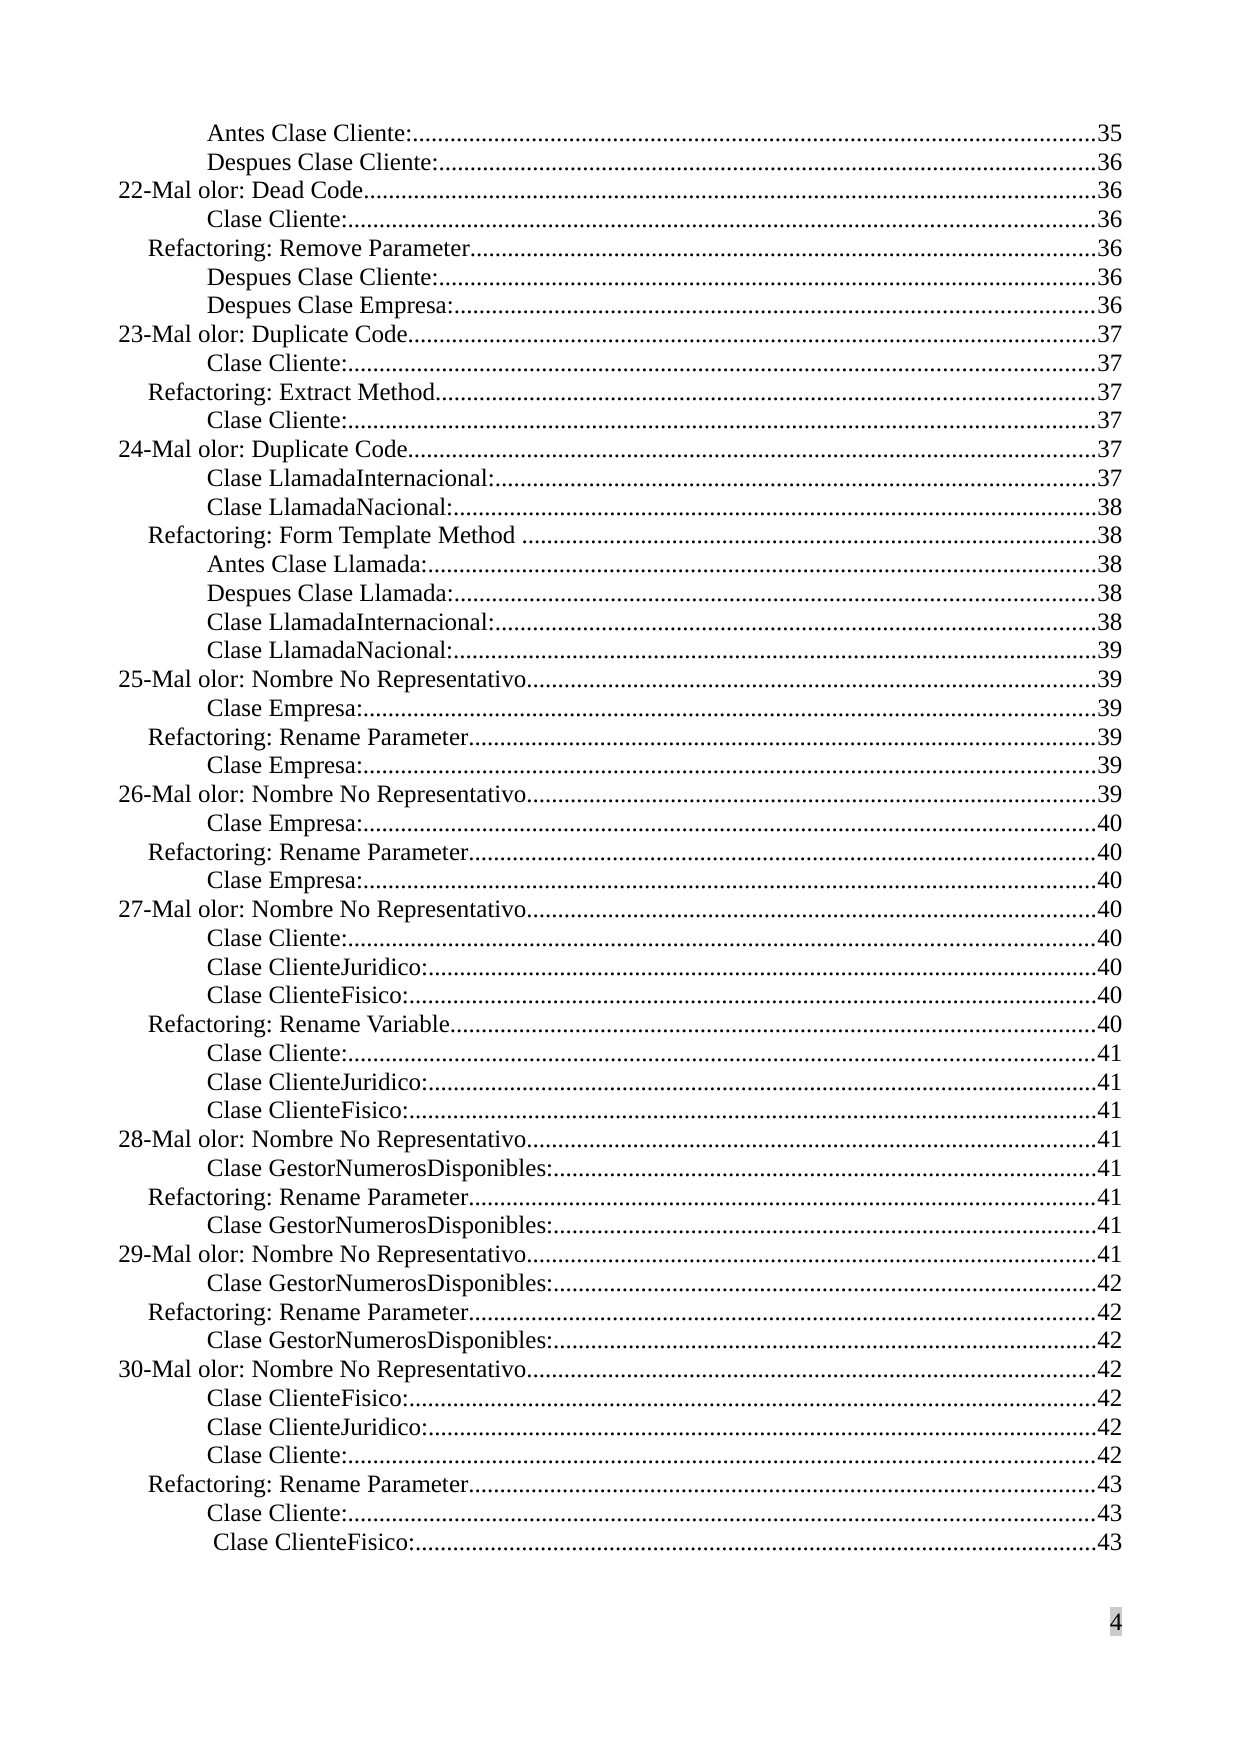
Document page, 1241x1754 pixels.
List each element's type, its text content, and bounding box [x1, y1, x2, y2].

text Clase LlamadaInternacional: 38 [207, 607, 1122, 636]
text Clase ClienteFisico: 43 [207, 1527, 1122, 1556]
text Clase GestorNumerosDisponibles: 42 [207, 1268, 1122, 1297]
text Clase LlamadaNacional: 39 [207, 636, 1122, 664]
text Despues Clase Llamada: 38 [207, 578, 1122, 607]
text Clase ClienteJuridico: 42 [207, 1412, 1122, 1441]
text Refactoring: Remove Parameter 36 [148, 233, 1122, 262]
text 30-Mal olor: Nombre No Representativo 42 [118, 1354, 1122, 1383]
text Clase Cliente: 42 [207, 1441, 1122, 1469]
text Antes Clase Cliente: 35 [207, 118, 1122, 147]
text Clase GestorNumerosDisponibles: 42 [207, 1326, 1122, 1354]
text Refactoring: Rename Parameter 39 [148, 722, 1122, 751]
text Clase ClienteFisico: 40 [207, 981, 1122, 1009]
text Clase LlamadaInternacional: 37 [207, 463, 1122, 492]
text Refactoring: Rename Parameter 43 [148, 1469, 1122, 1498]
text Despues Clase Empresa: 36 [207, 291, 1122, 319]
text Clase Empresa: 39 [207, 693, 1122, 722]
text Refactoring: Rename Parameter 41 [148, 1182, 1122, 1211]
text 25-Mal olor: Nombre No Representativo 39 [118, 664, 1122, 693]
text Clase Cliente: 36 [207, 204, 1122, 233]
text Clase Cliente: 43 [207, 1498, 1122, 1527]
text 24-Mal olor: Duplicate Code 37 [118, 434, 1122, 463]
text Clase Empresa: 40 [207, 808, 1122, 837]
text Refactoring: Extract Method 37 [148, 377, 1122, 406]
text Clase ClienteJuridico: 40 [207, 952, 1122, 981]
text Clase ClienteFisico: 41 [207, 1096, 1122, 1124]
text Clase Empresa: 39 [207, 751, 1122, 779]
text 27-Mal olor: Nombre No Representativo 40 [118, 894, 1122, 923]
text Refactoring: Form Template Method 38 [148, 521, 1122, 549]
text Refactoring: Rename Variable 40 [148, 1009, 1122, 1038]
text 26-Mal olor: Nombre No Representativo 39 [118, 779, 1122, 808]
text Clase GestorNumerosDisponibles: 41 [207, 1211, 1122, 1239]
text Clase LlamadaNacional: 38 [207, 492, 1122, 521]
text Antes Clase Llamada: 38 [207, 549, 1122, 578]
text Clase ClienteFisico: 42 [207, 1383, 1122, 1412]
text Clase Cliente: 41 [207, 1038, 1122, 1067]
text Clase ClienteJuridico: 41 [207, 1067, 1122, 1096]
text Clase Empresa: 40 [207, 866, 1122, 894]
text Clase Cliente: 37 [207, 406, 1122, 434]
text 28-Mal olor: Nombre No Representativo 41 [118, 1124, 1122, 1153]
text Refactoring: Rename Parameter 40 [148, 837, 1122, 866]
text Despues Clase Cliente: 36 [207, 262, 1122, 291]
text Clase Cliente: 40 [207, 923, 1122, 952]
text Despues Clase Cliente: 36 [207, 147, 1122, 176]
text 23-Mal olor: Duplicate Code 37 [118, 319, 1122, 348]
text Clase Cliente: 37 [207, 348, 1122, 377]
text 22-Mal olor: Dead Code 36 [118, 176, 1122, 204]
text Clase GestorNumerosDisponibles: 41 [207, 1153, 1122, 1182]
text Refactoring: Rename Parameter 42 [148, 1297, 1122, 1326]
text 29-Mal olor: Nombre No Representativo 41 [118, 1239, 1122, 1268]
